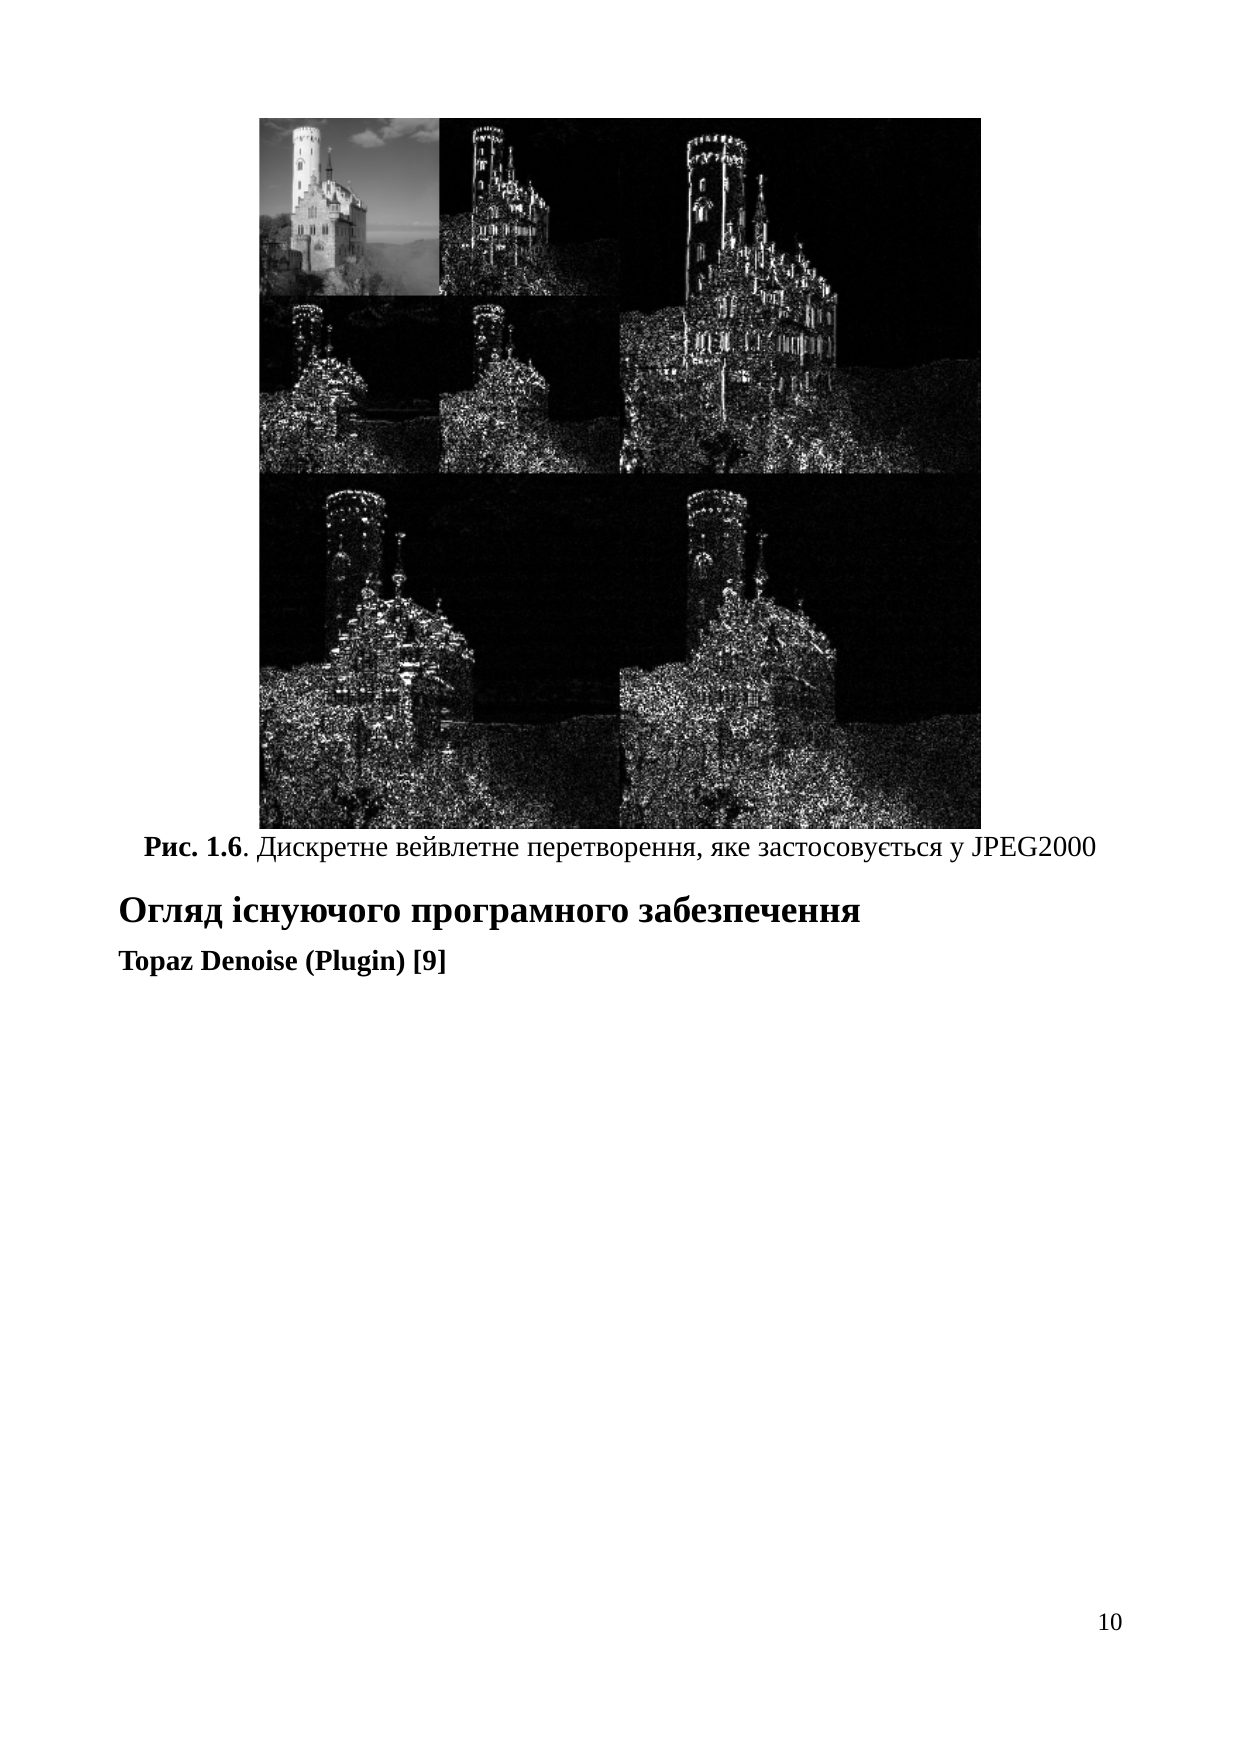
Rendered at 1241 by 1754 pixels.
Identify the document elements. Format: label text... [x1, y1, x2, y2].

text Topaz Denoise (Plugin) [9] [118, 943, 1122, 977]
text Рис. 1.6. Дискретне вейвлетне перетворення, яке застосовується у JPEG2000 [118, 118, 1122, 862]
picture [259, 118, 981, 829]
subtitle Огляд існуючого програмного забезпечення [118, 887, 1122, 931]
